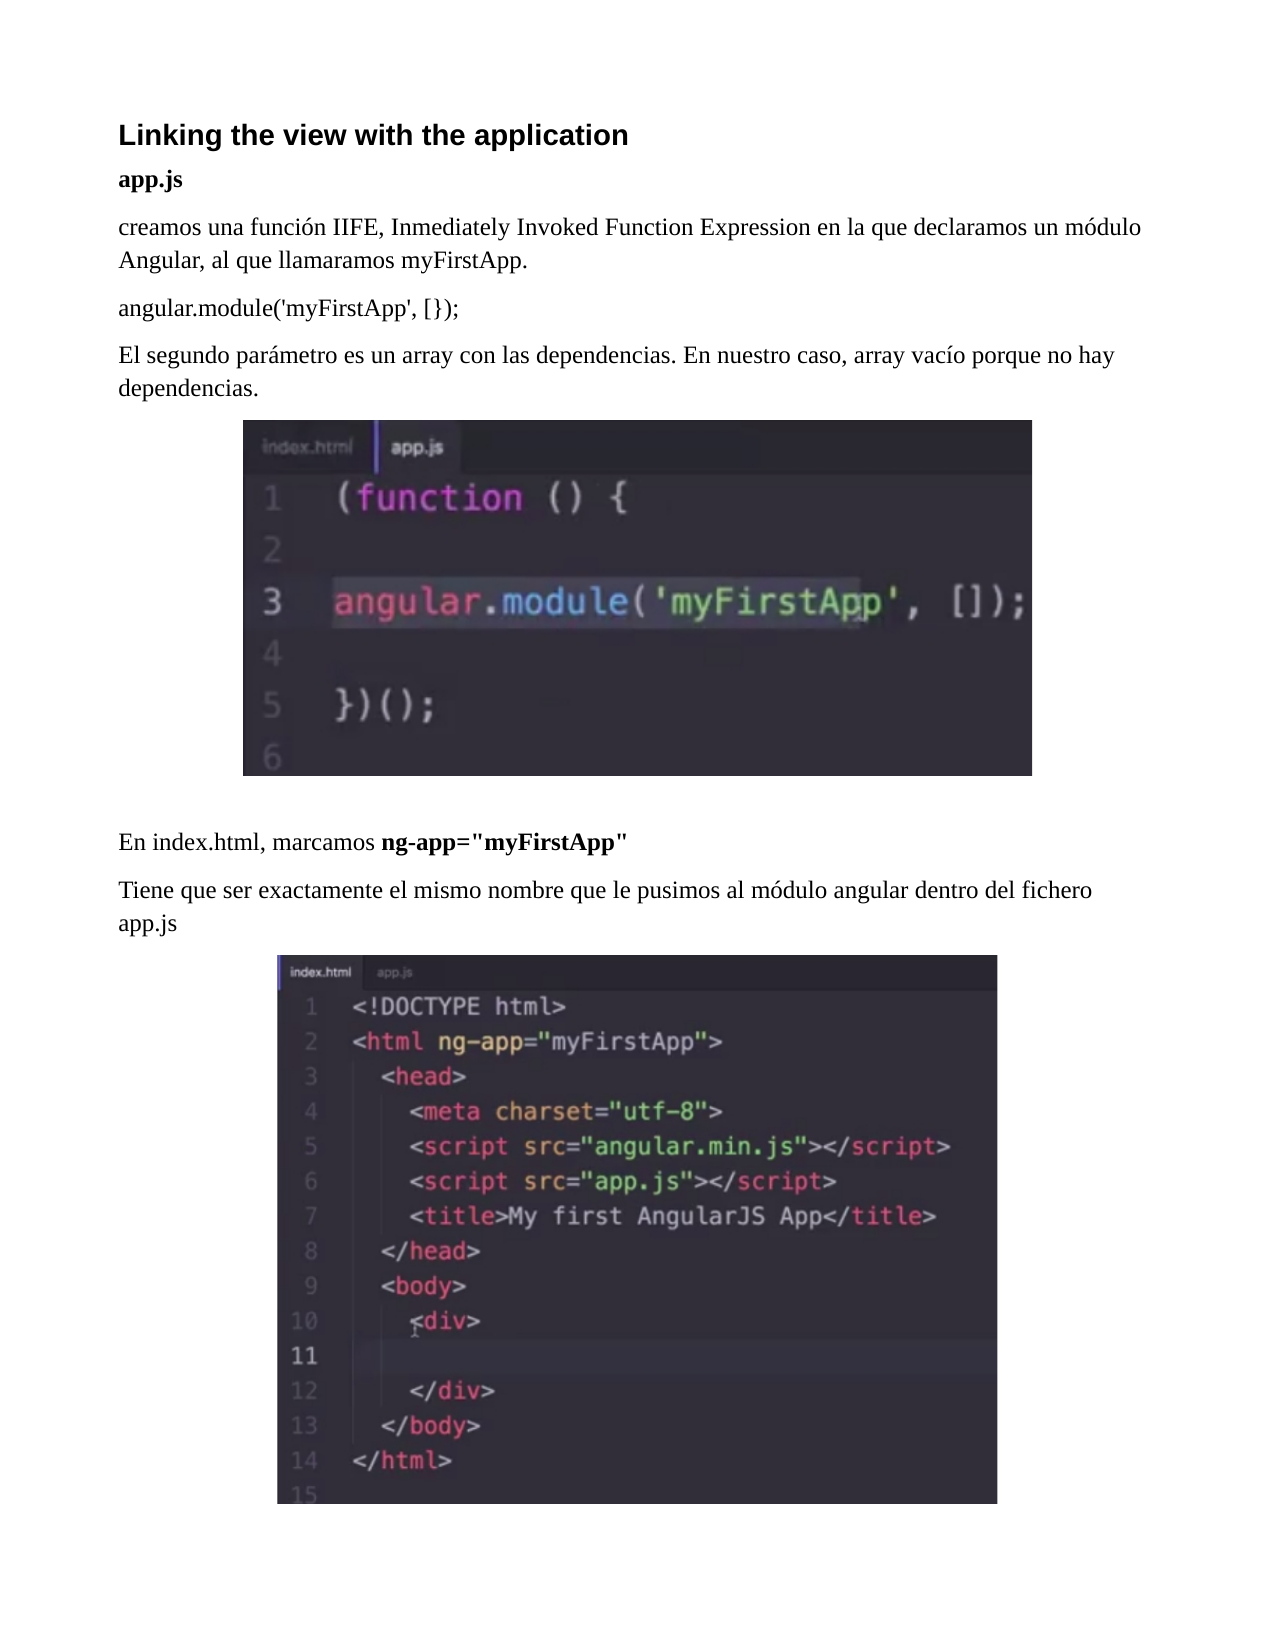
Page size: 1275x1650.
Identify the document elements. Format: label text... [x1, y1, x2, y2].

picture [243, 420, 1033, 776]
picture [277, 955, 998, 1504]
text angular.module('myFirstApp', [}); [118, 293, 1157, 321]
text app.js [118, 164, 1157, 193]
text creamos una función IIFE, Inmediately Invoked Function Expression en la que declaramos un módulo Angular, al que llamaramos myFirstApp. [118, 212, 1157, 274]
text En index.html, marcamos ng-app="myFirstApp" [118, 827, 1157, 856]
text Tiene que ser exactamente el mismo nombre que le pusimos al módulo angular dentro del fichero app.js [118, 875, 1157, 937]
subtitle Linking the view with the application [118, 118, 1157, 152]
text El segundo parámetro es un array con las dependencias. En nuestro caso, array vacío porque no hay dependencias. [118, 340, 1157, 402]
